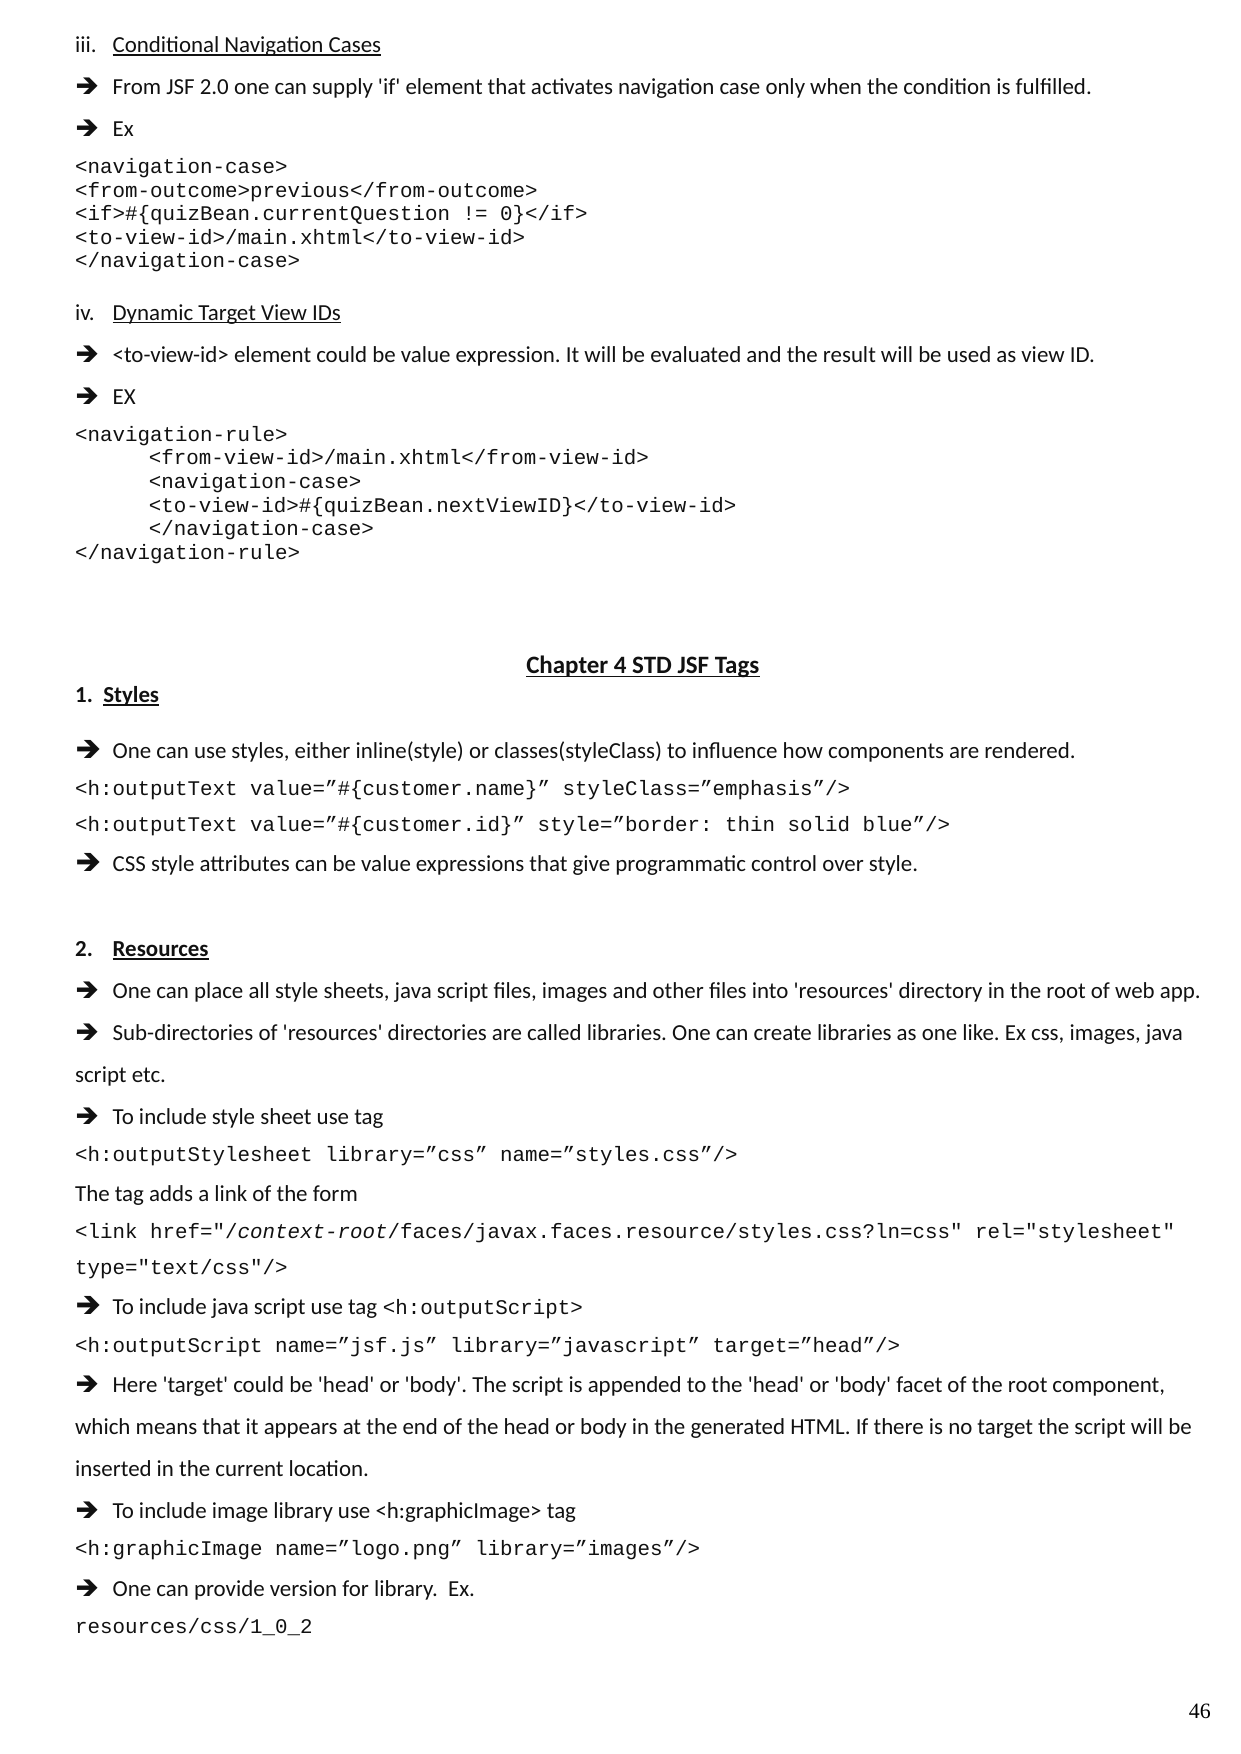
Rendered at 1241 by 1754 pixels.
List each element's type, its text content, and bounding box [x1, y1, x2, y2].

list To include java script use tag <h:outputScript> [75, 1292, 1211, 1321]
text <to-view-id>#{quizBean.nextViewID}</to-view-id> [75, 495, 1211, 518]
list One can place all style sheets, java script files, images and other files into 'resources' directory in the root of web app. [75, 976, 1211, 1004]
list Here 'target' could be 'head' or 'body'. The script is appended to the 'head' or 'body' facet of the root component, which means that it appears at the end of the head or body in the generated HTML. If there is no target the script will be inserted in the current location. [75, 1370, 1211, 1482]
text Chapter 4 STD JSF Tags [75, 649, 1211, 680]
text </navigation-rule> [75, 542, 1211, 566]
text iv. Dynamic Target View IDs [75, 298, 1211, 326]
list One can use styles, either inline(style) or classes(styleClass) to influence how components are rendered. [75, 736, 1211, 764]
text resources/css/1_0_2 [75, 1616, 1211, 1639]
list CSS style attributes can be value expressions that give programmatic control over style. [75, 849, 1211, 877]
text 2. Resources [75, 934, 1211, 962]
text <if>#{quizBean.currentQuestion != 0}</if> [75, 203, 1211, 227]
text iii. Conditional Navigation Cases [75, 30, 1211, 58]
list Sub-directories of 'resources' directories are called libraries. One can create libraries as one like. Ex css, images, java script etc. [75, 1018, 1211, 1088]
list <link href="/context-root/faces/javax.faces.resource/styles.css?ln=css" rel="stylesheet" type="text/css"/> [75, 1221, 1211, 1280]
list <to-view-id> element could be value expression. It will be evaluated and the result will be used as view ID. [75, 340, 1211, 368]
list From JSF 2.0 one can supply 'if' element that activates navigation case only when the condition is fulfilled. [75, 72, 1211, 100]
list To include style sheet use tag [75, 1102, 1211, 1130]
text <h:outputText value=”#{customer.id}” style=”border: thin solid blue”/> [75, 813, 1211, 837]
text <navigation-case> [75, 156, 1211, 179]
text </navigation-case> [75, 251, 1211, 274]
text <h:graphicImage name=”logo.png” library=”images”/> [75, 1538, 1211, 1562]
list EX [75, 382, 1211, 410]
text 1. Styles [75, 680, 1211, 708]
text <from-view-id>/main.xhtml</from-view-id> [75, 447, 1211, 471]
list <h:outputStylesheet library=”css” name=”styles.css”/> [75, 1144, 1211, 1168]
list The tag adds a link of the form [75, 1179, 1211, 1207]
text </navigation-case> [75, 518, 1211, 542]
text <h:outputText value=”#{customer.name}” styleClass=”emphasis”/> [75, 778, 1211, 802]
list One can provide version for library. Ex. [75, 1574, 1211, 1602]
text <navigation-rule> [75, 424, 1211, 447]
text <h:outputScript name=”jsf.js” library=”javascript” target=”head”/> [75, 1335, 1211, 1359]
text <to-view-id>/main.xhtml</to-view-id> [75, 227, 1211, 251]
list To include image library use <h:graphicImage> tag [75, 1496, 1211, 1524]
text <navigation-case> [75, 471, 1211, 495]
list Ex [75, 114, 1211, 142]
text <from-outcome>previous</from-outcome> [75, 179, 1211, 203]
